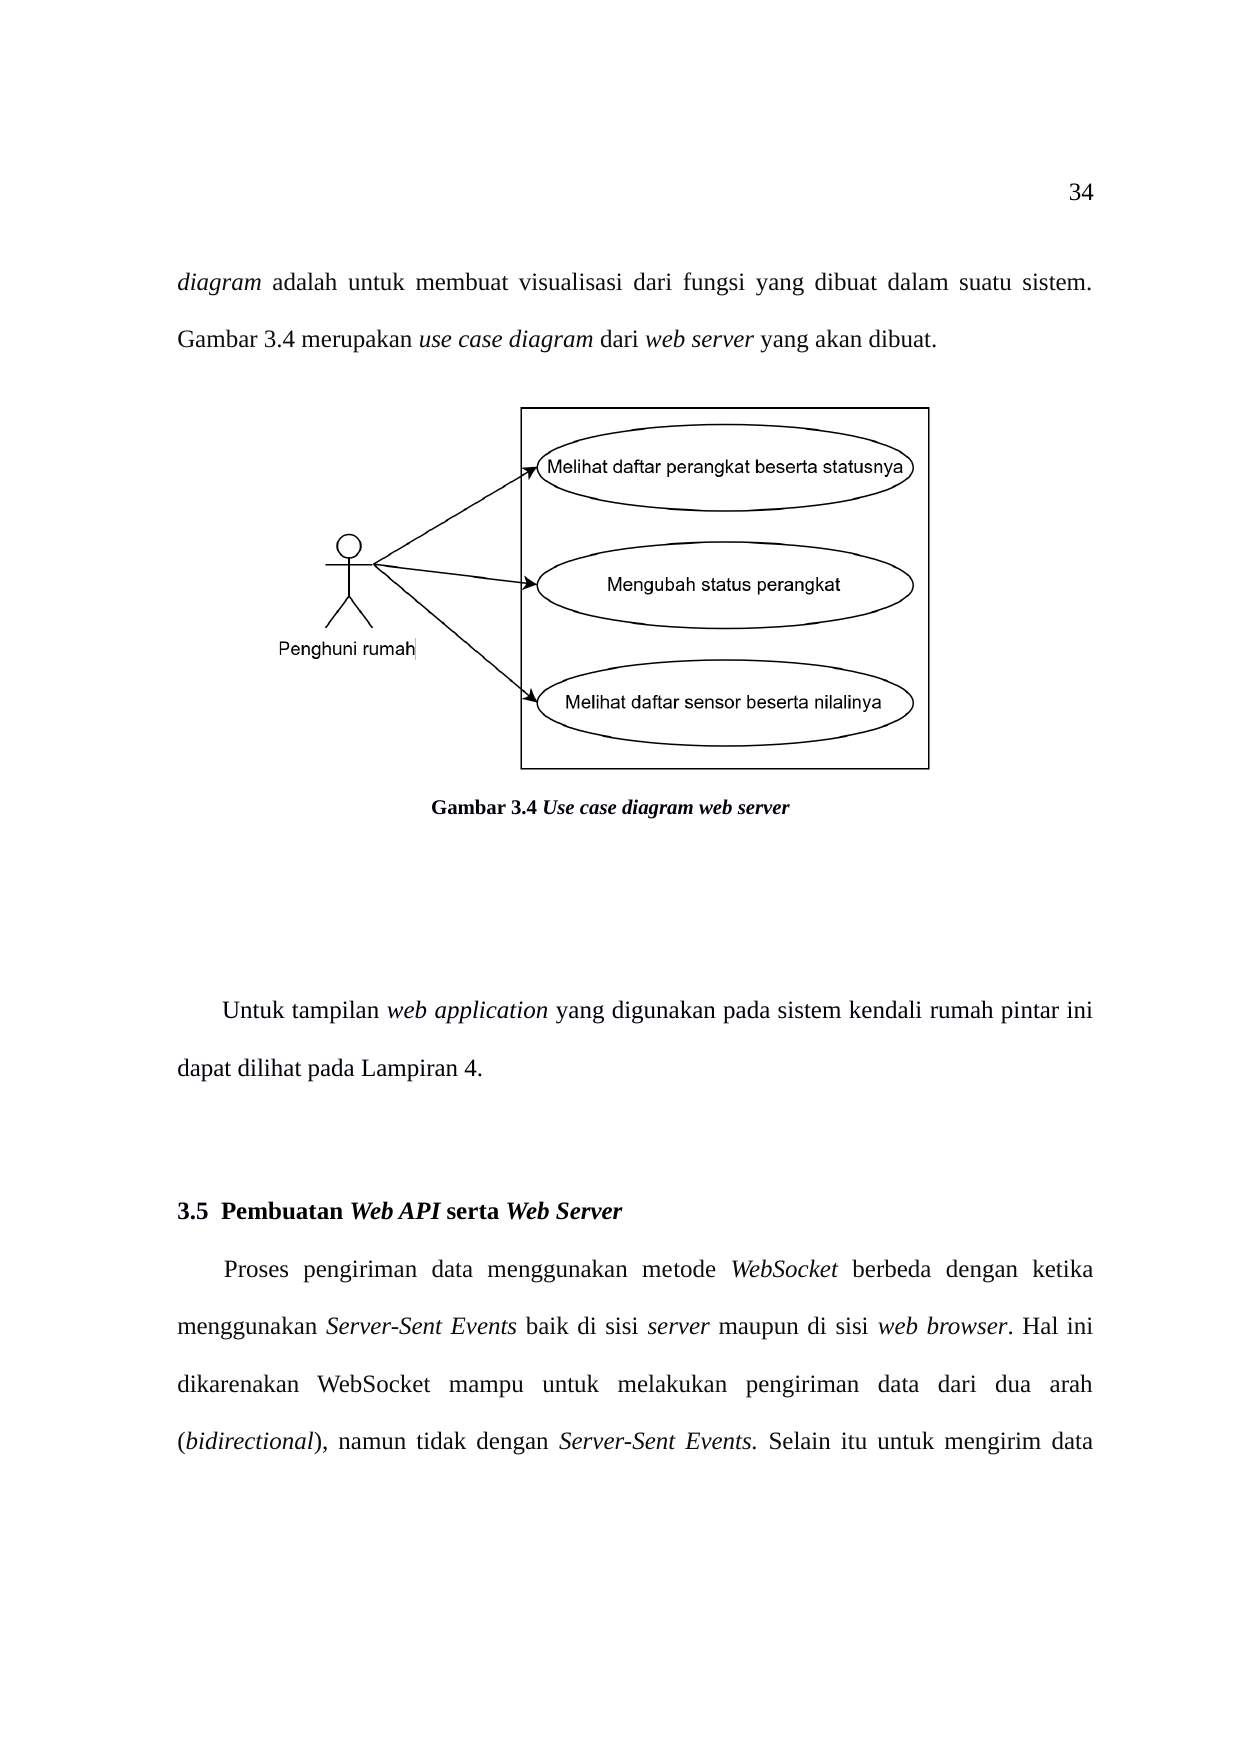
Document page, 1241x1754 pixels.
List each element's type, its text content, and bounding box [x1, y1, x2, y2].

text Untuk tampilan web application yang digunakan pada sistem kendali rumah pintar ini dapat dilihat pada Lampiran 4. [177, 995, 1093, 1081]
text diagram adalah untuk membuat visualisasi dari fungsi yang dibuat dalam suatu sistem. Gambar 3.4 merupakan use case diagram dari web server yang akan dibuat. [177, 267, 1093, 353]
picture [279, 407, 931, 771]
text 2Gambar 3.4 Use case diagram web server [280, 771, 930, 819]
text Proses pengiriman data menggunakan metode WebSocket berbeda dengan ketika menggunakan Server-Sent Events baik di sisi server maupun di sisi web browser. Hal ini dikarenakan WebSocket mampu untuk melakukan pengiriman data dari dua arah (bidirectional), namun tidak dengan Server-Sent Events. Selain itu untuk mengirim data [177, 1254, 1093, 1455]
subtitle 3.5 Pembuatan Web API serta Web Server [177, 1196, 1093, 1225]
